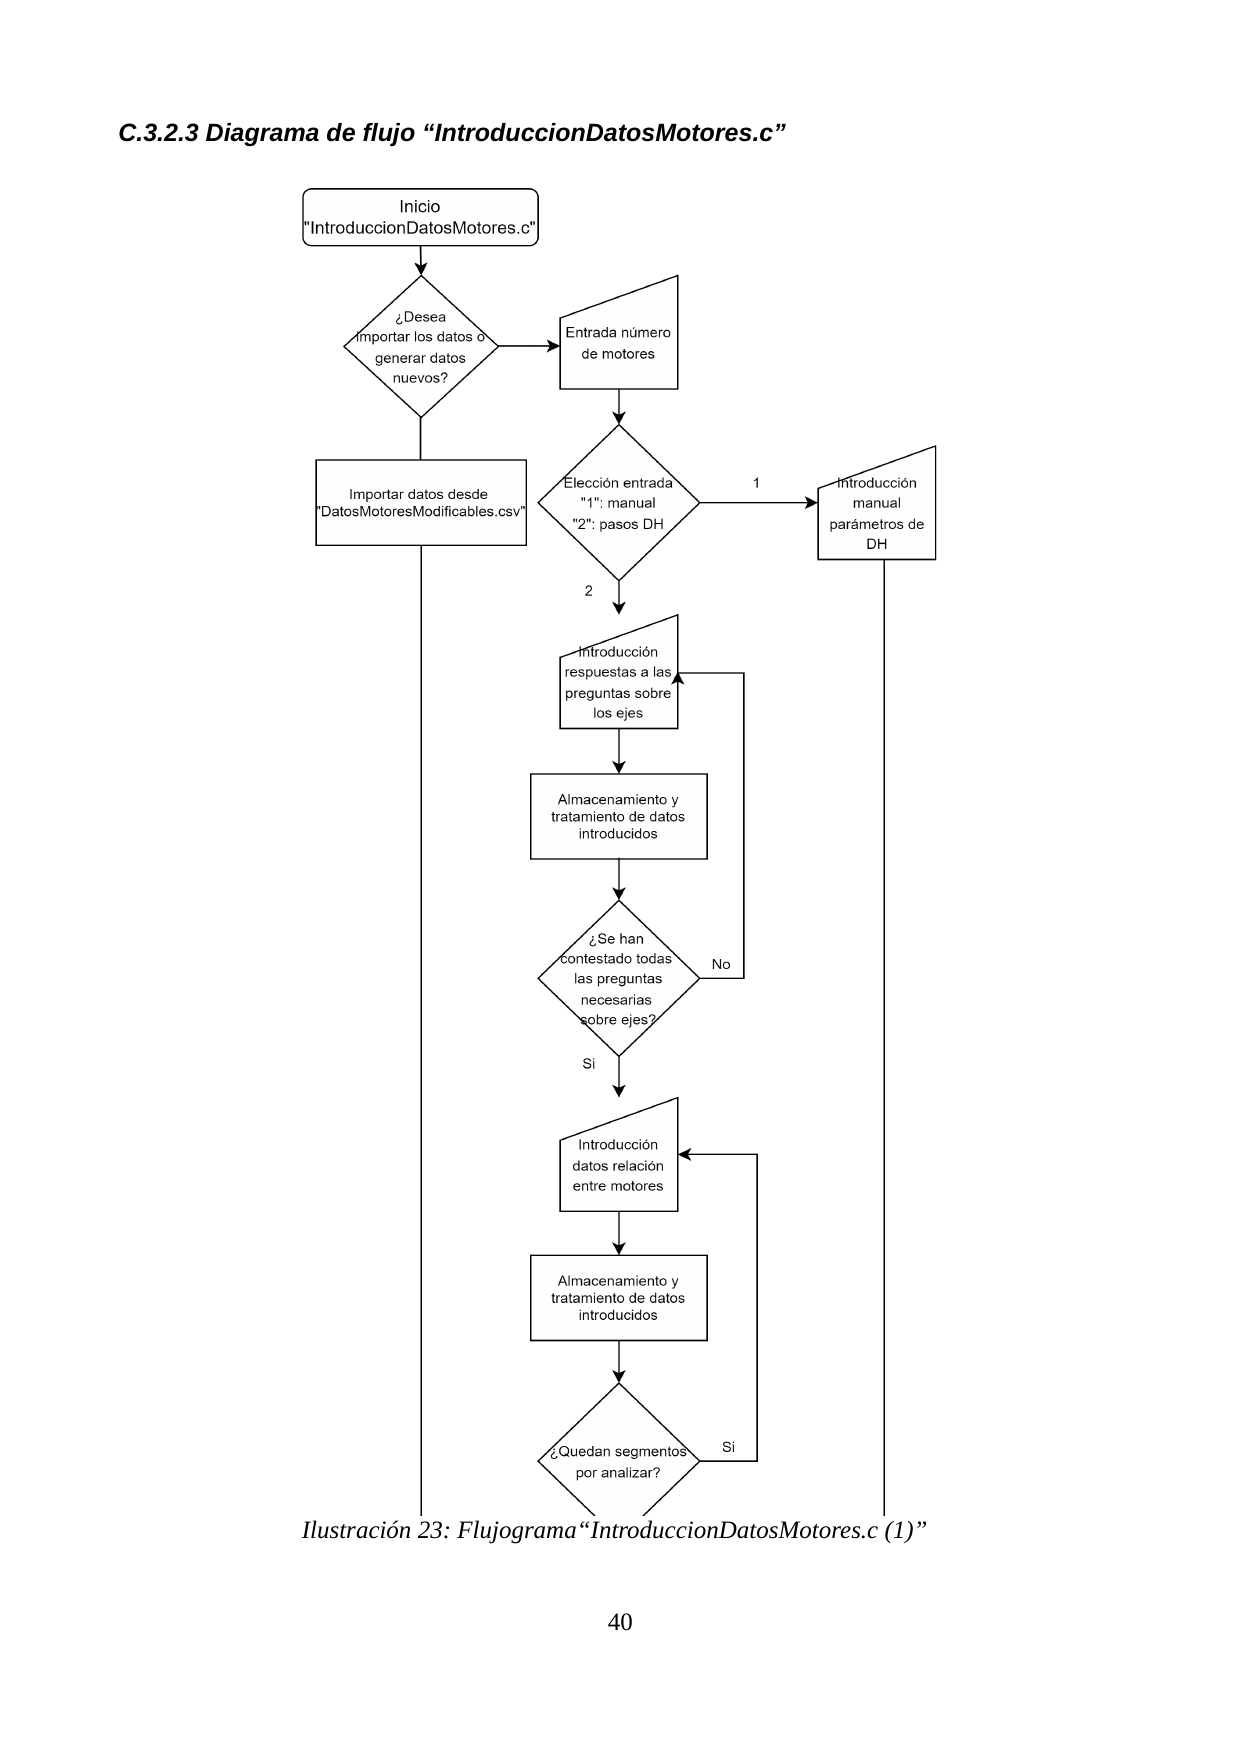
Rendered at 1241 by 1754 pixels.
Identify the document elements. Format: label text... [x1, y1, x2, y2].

subtitle C.3.2.3 Diagrama de flujo “IntroduccionDatosMotores.c” [118, 118, 1122, 147]
text [422, 201, 937, 502]
text Ilustración 23: Flujograma“IntroduccionDatosMotores.c (1)” [302, 241, 937, 1544]
